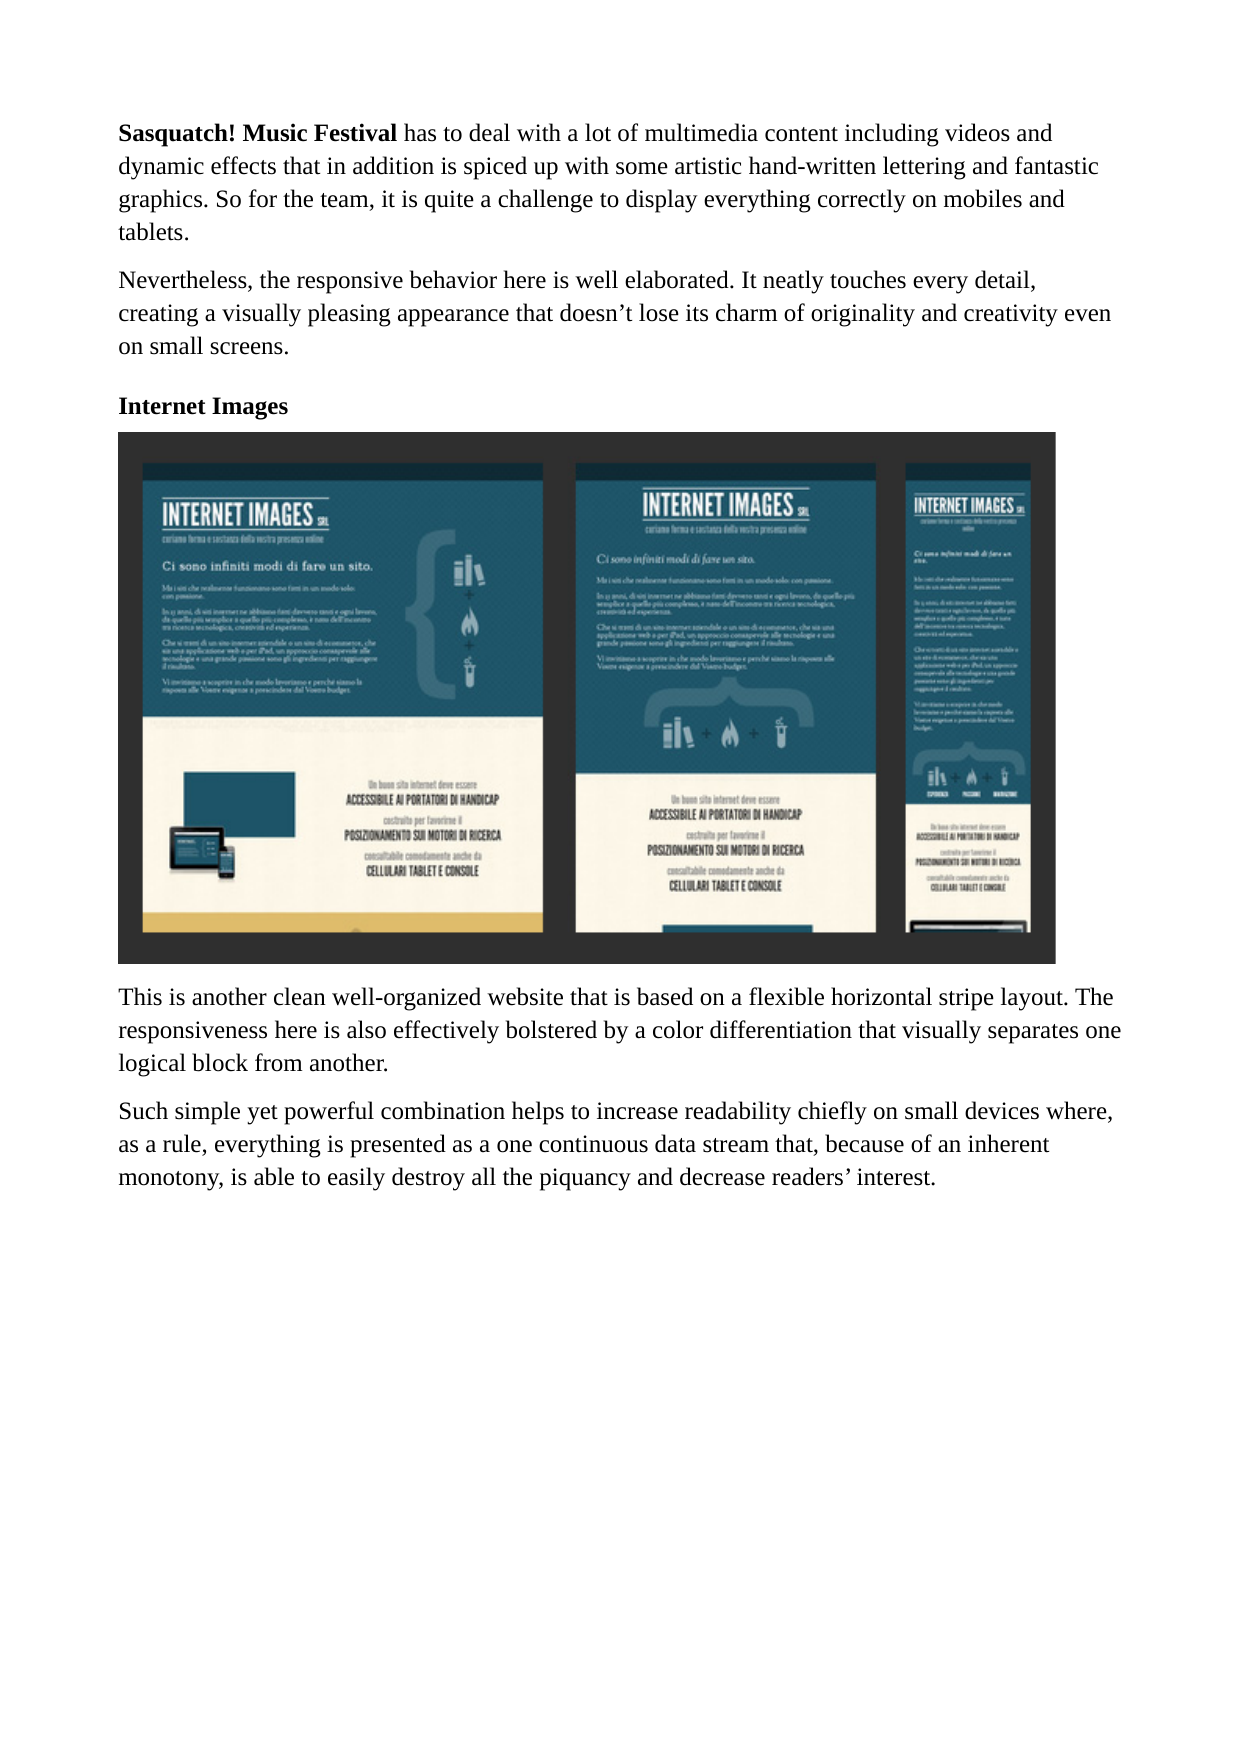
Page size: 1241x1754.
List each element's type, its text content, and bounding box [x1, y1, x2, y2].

text Such simple yet powerful combination helps to increase readability chiefly on small devices where, as a rule, everything is presented as a one continuous data stream that, because of an inherent monotony, is able to easily destroy all the piquancy and decrease readers’ interest. [118, 1096, 1122, 1191]
text Nevertheless, the responsive behavior here is well elaborated. It neatly touches every detail, creating a visually pleasing appearance that doesn’t lose its charm of originality and creativity even on small screens. [118, 265, 1122, 359]
text Sasquatch! Music Festival has to deal with a lot of multimedia content including videos and dynamic effects that in addition is spiced up with some artistic hand-written lettering and fantastic graphics. So for the team, it is quite a challenge to display everything correctly on mobiles and tablets. [118, 118, 1122, 246]
subtitle Internet Images [118, 391, 1122, 420]
picture [118, 432, 1056, 964]
text This is another clean well-organized website that is based on a flexible horizontal stripe layout. The responsiveness here is also effectively bolstered by a color differentiation that visually separates one logical block from another. [118, 982, 1122, 1077]
